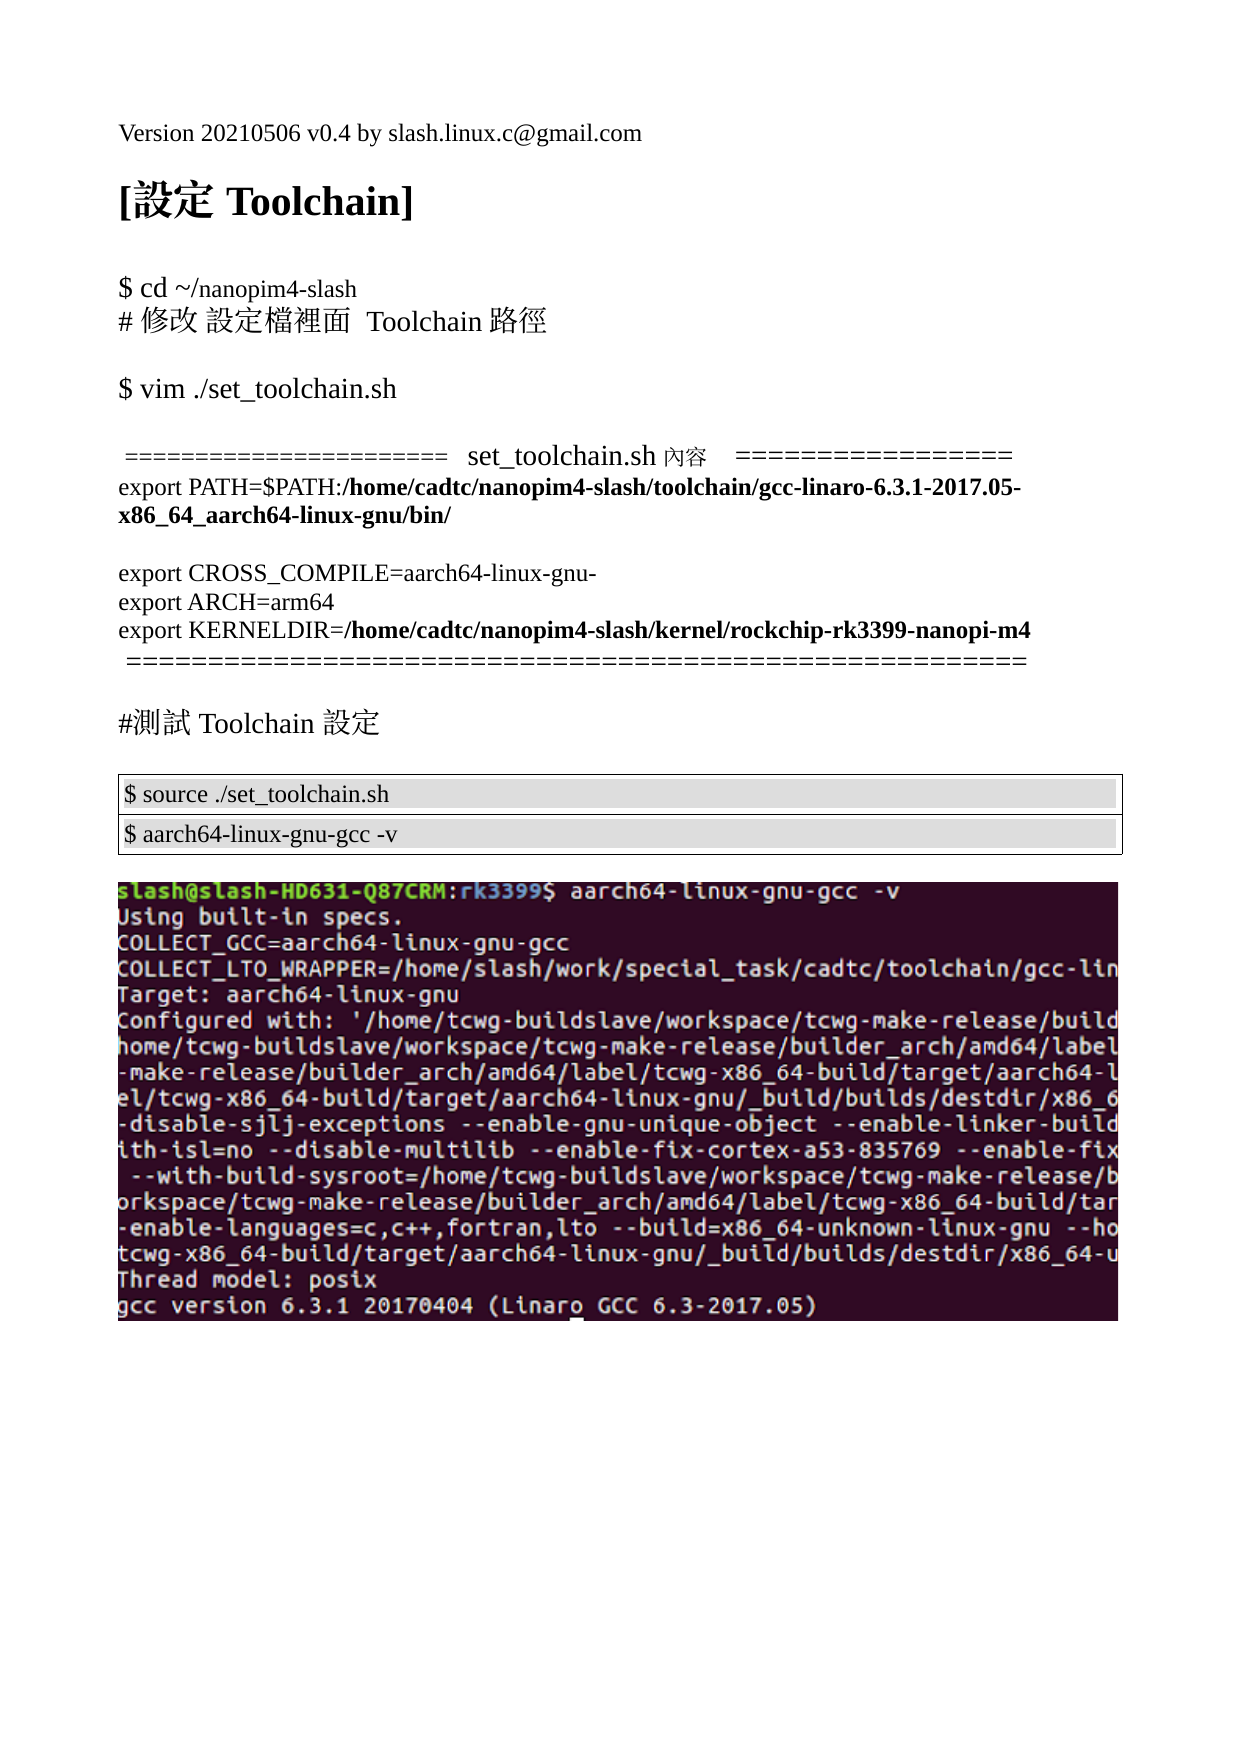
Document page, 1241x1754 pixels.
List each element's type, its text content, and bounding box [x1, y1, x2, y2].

table_cell $ aarch64-linux-gnu-gcc -v [119, 815, 1122, 854]
text export KERNELDIR=/home/cadtc/nanopim4-slash/kernel/rockchip-rk3399-nanopi-m4 [118, 615, 1122, 644]
text export PATH=$PATH:/home/cadtc/nanopim4-slash/toolchain/gcc-linaro-6.3.1-2017.05-x86_64_aarch64-linux-gnu/bin/ [118, 472, 1122, 529]
text ======================================================= [118, 644, 1122, 678]
text ======================= set_toolchain.sh 內容 ================= [118, 438, 1122, 472]
text $ vim ./set_toolchain.sh [118, 371, 1122, 404]
text $ cd ~/nanopim4-slash [118, 270, 1122, 304]
subtitle [設定 Toolchain] [118, 176, 1122, 224]
picture [118, 882, 1119, 1321]
text export ARCH=arm64 [118, 587, 1122, 615]
text #測試 Toolchain 設定 [118, 706, 1122, 740]
table_header $ source ./set_toolchain.sh [119, 775, 1122, 814]
text # 修改 設定檔裡面 Toolchain 路徑 [118, 304, 1122, 337]
text export CROSS_COMPILE=aarch64-linux-gnu- [118, 558, 1122, 587]
